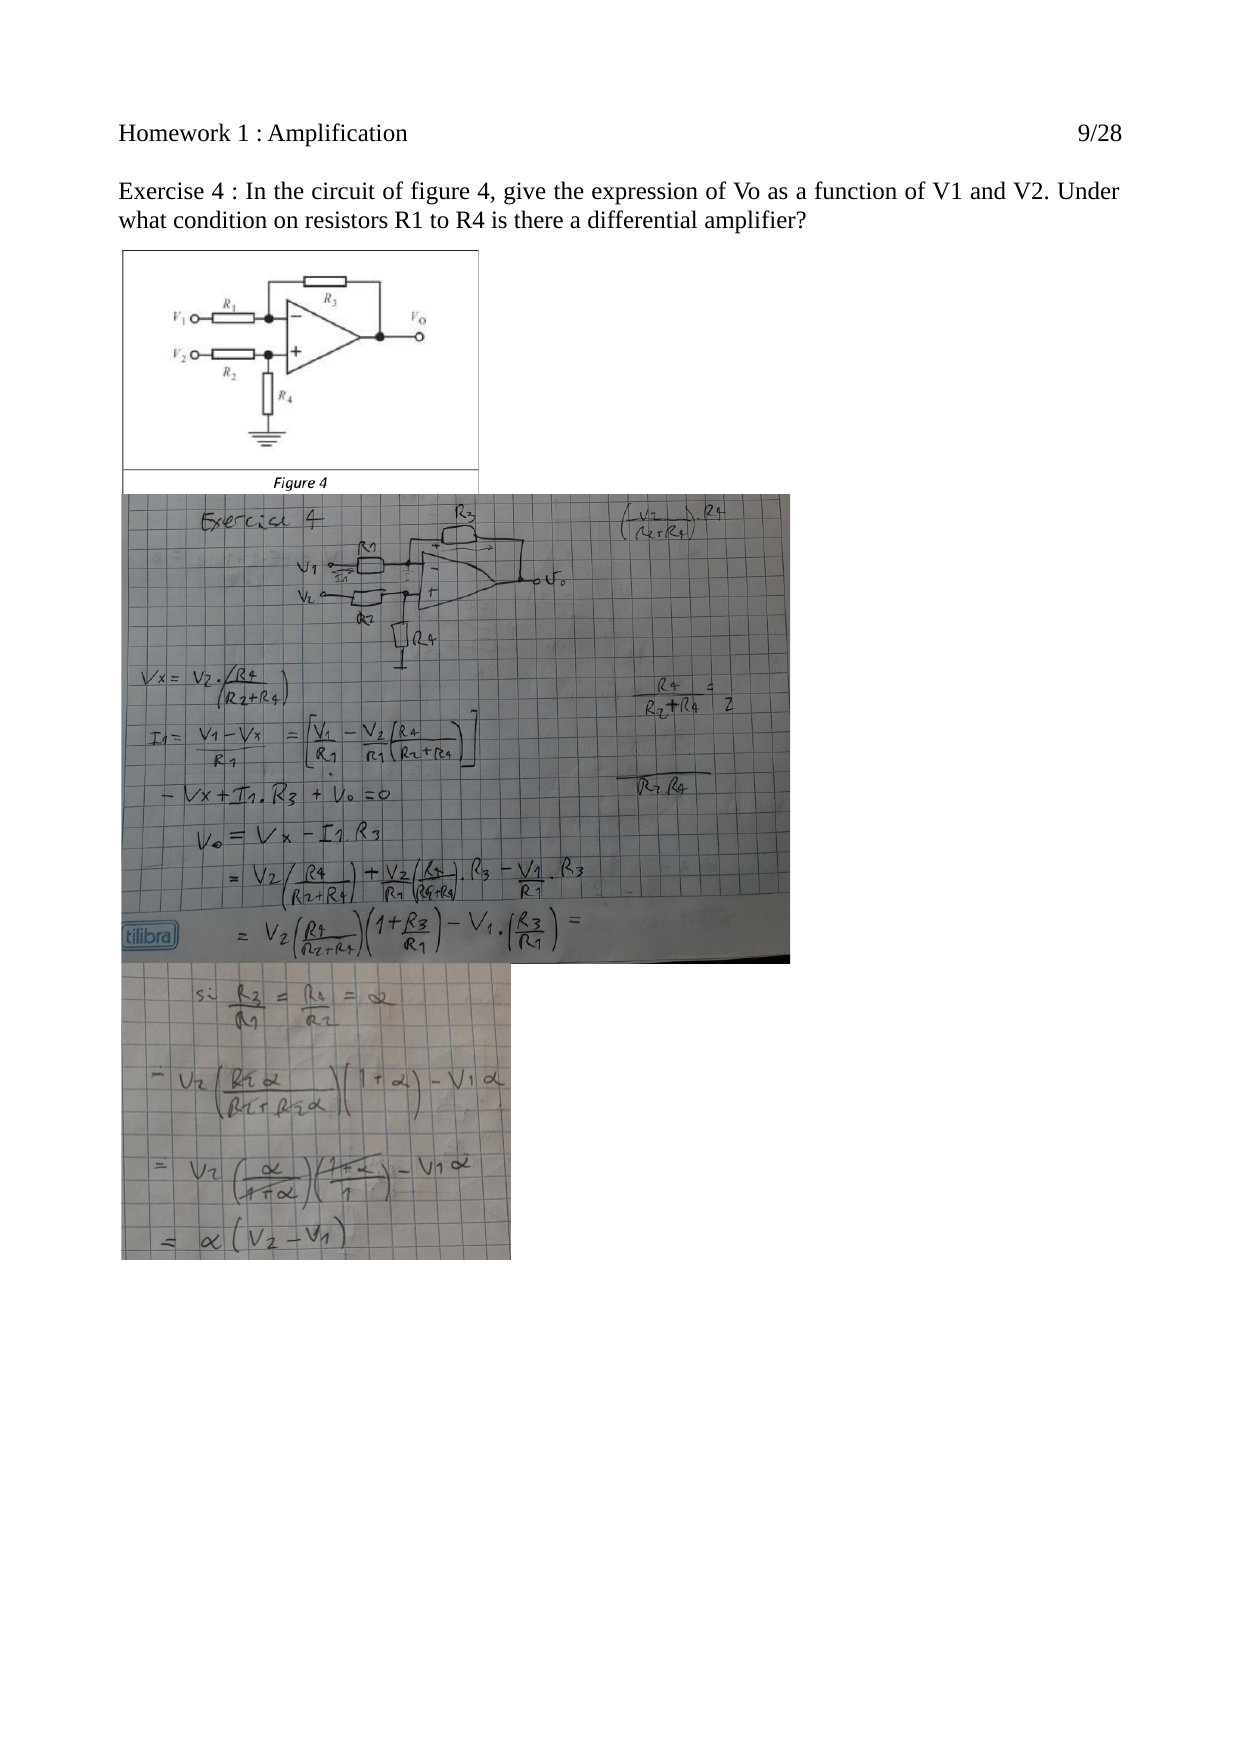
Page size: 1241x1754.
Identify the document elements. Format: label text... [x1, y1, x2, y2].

picture [121, 249, 791, 1260]
text R3 / R1 = R4 / R2 [479, 280, 1122, 309]
text Exercise 4 : In the circuit of figure 4, give the expression of Vo as a function of V1 and V2. Under what condition on resistors R1 to R4 is there a differential amplifier? [118, 176, 1122, 234]
